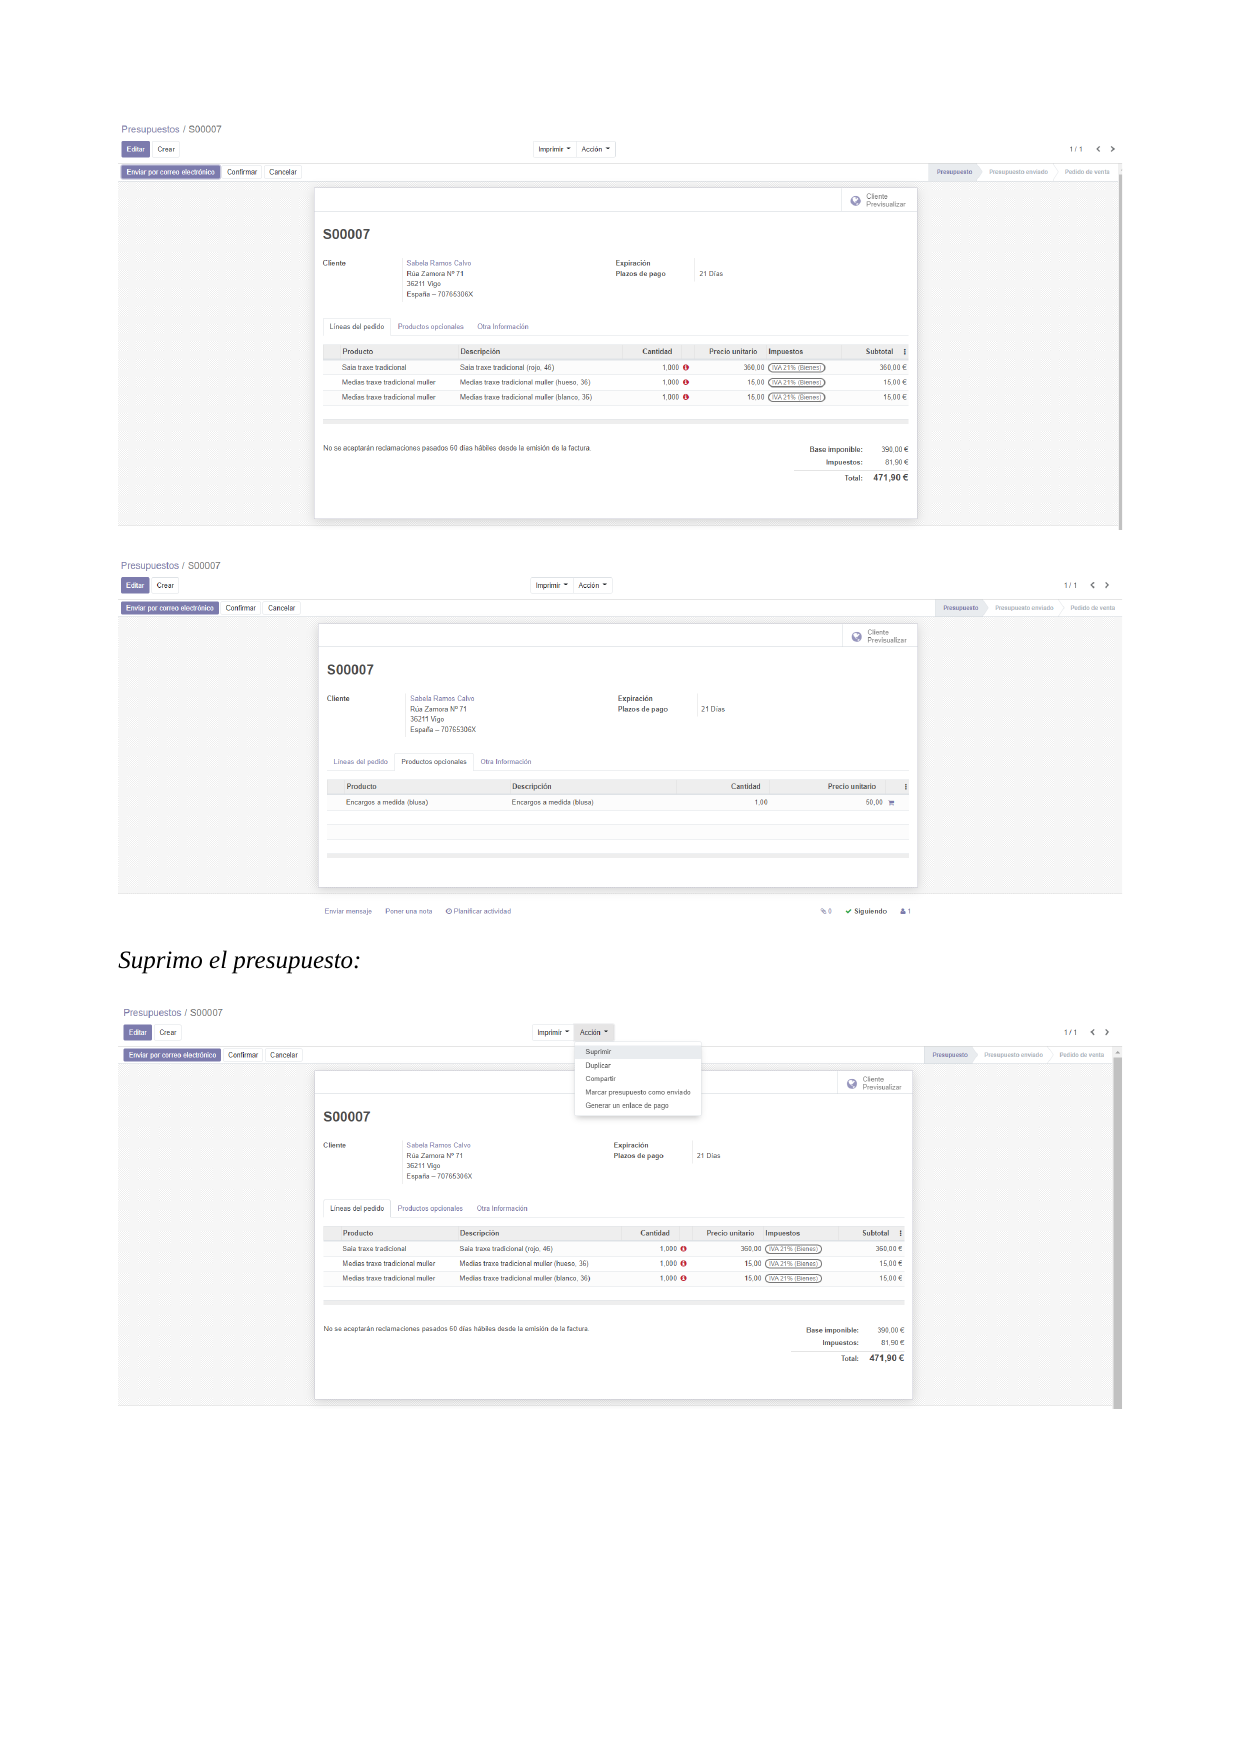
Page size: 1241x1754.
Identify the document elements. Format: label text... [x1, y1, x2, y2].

picture [118, 118, 1123, 530]
text Suprimo el presupuesto: [118, 945, 1122, 1002]
picture [118, 558, 1123, 916]
picture [118, 1002, 1123, 1409]
